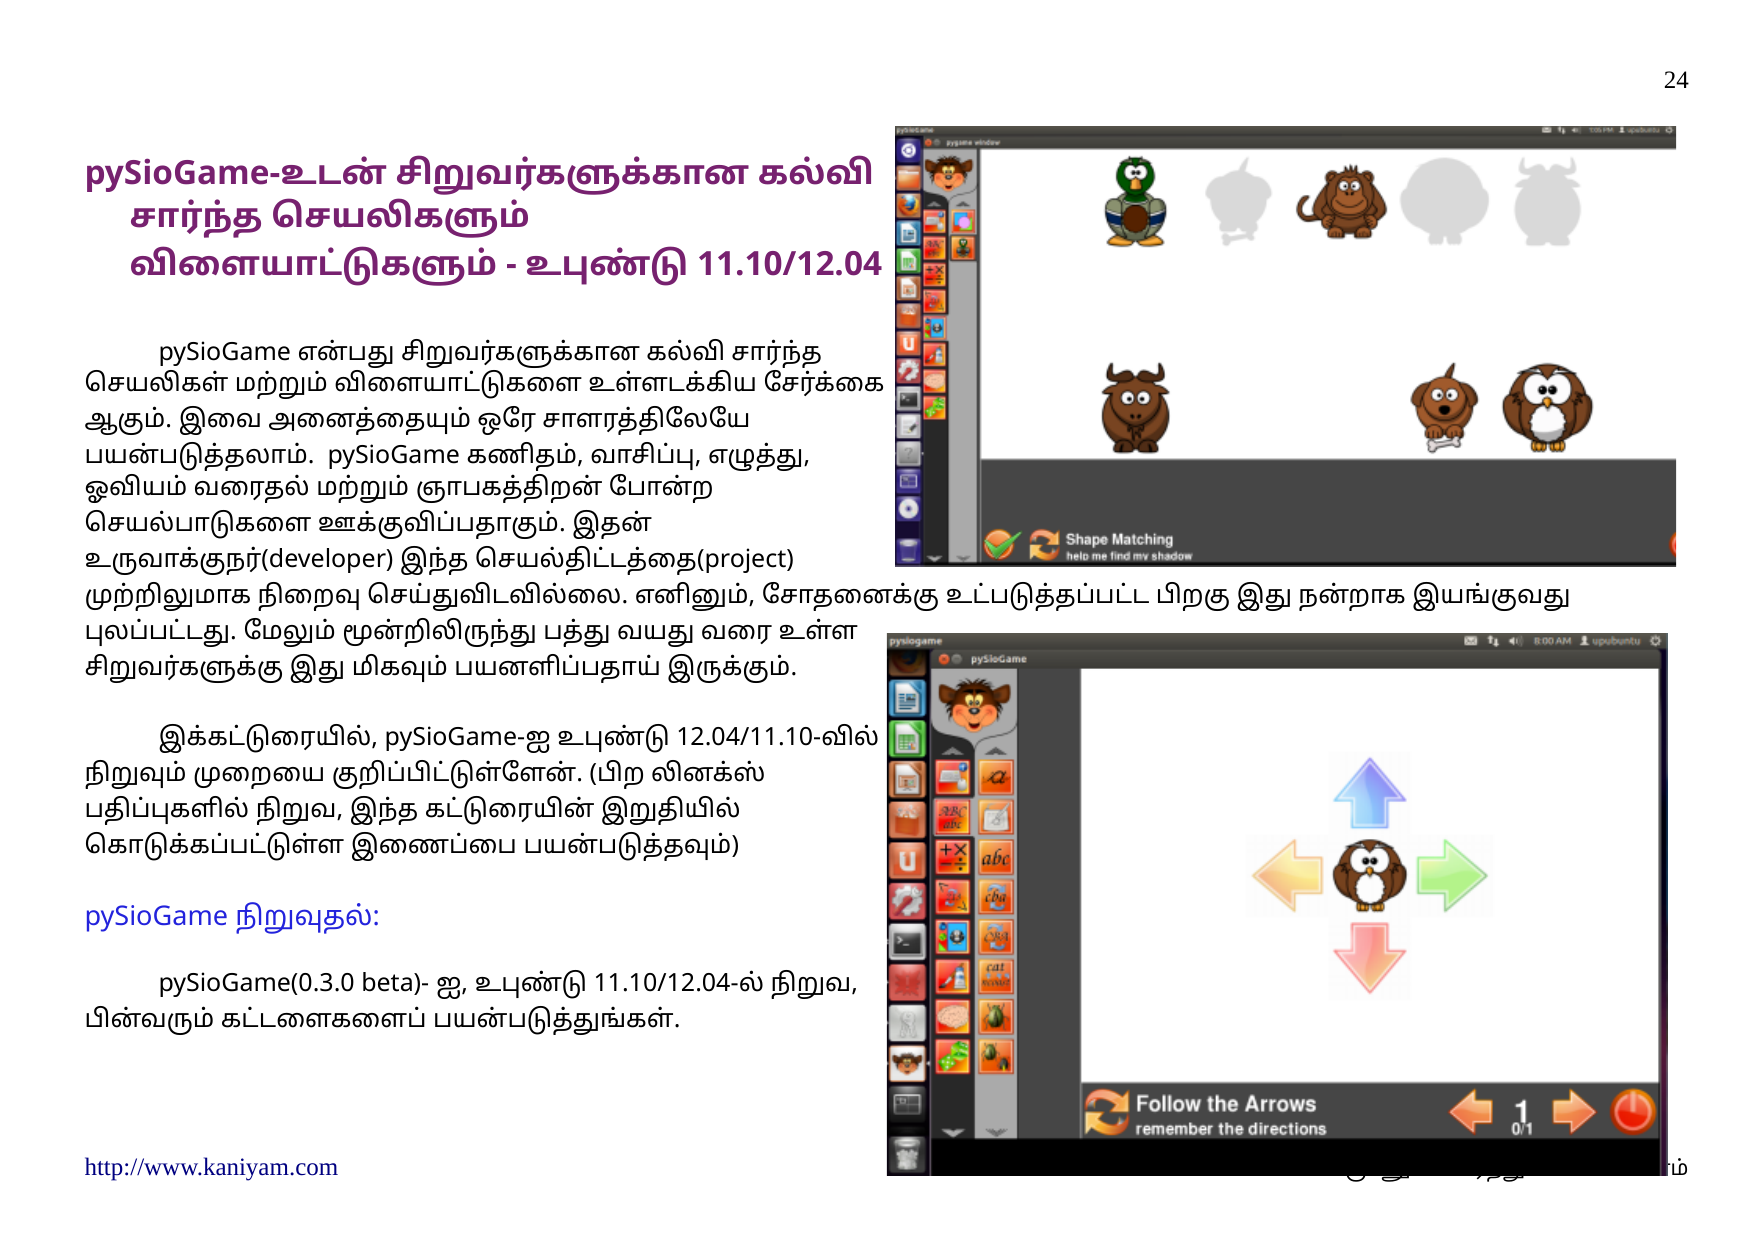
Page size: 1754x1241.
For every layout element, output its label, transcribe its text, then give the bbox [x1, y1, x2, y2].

text [1668, 897, 1688, 936]
picture [895, 126, 1677, 567]
subtitle pySioGame-உடன் சிறுவர்களுக்கான கல்வி சார்ந்த செயலிகளும் விளையாட்டுகளும் - உபுண்டு 11.10/12.04 [84, 149, 895, 287]
text pySioGame(0.3.0 beta)- ஐ, உபுண்டு 11.10/12.04-ல் நிறுவ, பின்வரும் கட்டளைகளைப் பயன்படுத்துங்கள். [84, 964, 886, 1036]
text pySioGame நிறுவுதல்: [84, 897, 886, 936]
text pySioGame என்பது சிறுவர்களுக்கான கல்வி சார்ந்த செயலிகள் மற்றும் விளையாட்டுகளை உள்ளடக்கிய சேர்க்கை ஆகும். இவை அனைத்தையும் ஒரே சாளரத்திலேயே பயன்படுத்தலாம். pySioGame கணிதம், வாசிப்பு, எழுத்து, ஓவியம் வரைதல் மற்றும் ஞாபகத்திறன் போன்ற செயல்பாடுகளை ஊக்குவிப்பதாகும். இதன் உருவாக்குநர்(developer) இந்த செயல்திட்டத்தை(project) முற்றிலுமாக நிறைவு செய்துவிடவில்லை. எனினும், சோதனைக்கு உட்படுத்தப்பட்ட பிறகு இது நன்றாக இயங்குவது புலப்பட்டது. மேலும் மூன்றிலிருந்து பத்து வயது வரை உள்ள சிறுவர்களுக்கு இது மிகவும் பயனளிப்பதாய் இருக்கும். [84, 334, 1688, 684]
text இக்கட்டுரையில், pySioGame-ஐ உபுண்டு 12.04/11.10-வில் நிறுவும் முறையை குறிப்பிட்டுள்ளேன். (பிற லினக்ஸ் பதிப்புகளில் நிறுவ, இந்த கட்டுரையின் இறுதியில் கொடுக்கப்பட்டுள்ள இணைப்பை பயன்படுத்தவும்) [84, 718, 886, 863]
picture [886, 633, 1668, 1176]
